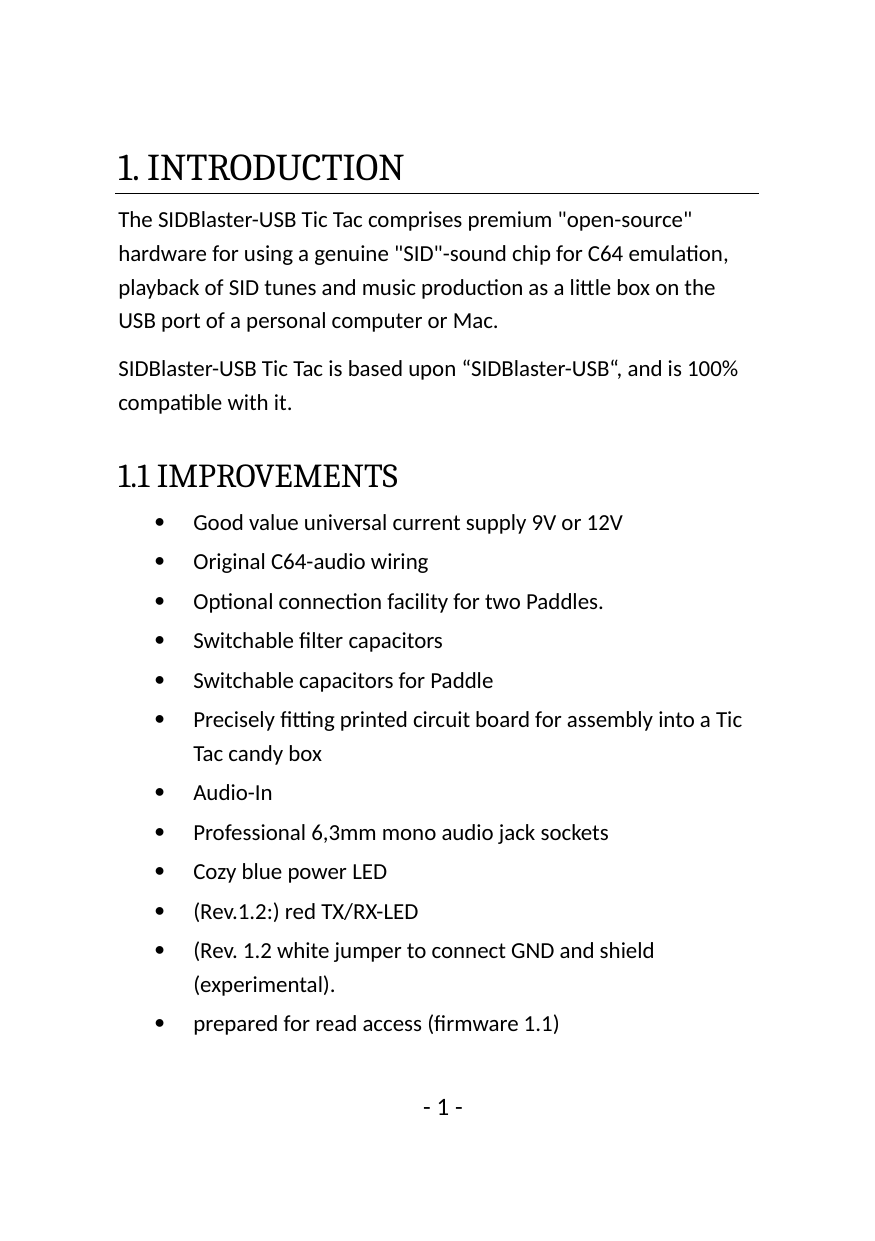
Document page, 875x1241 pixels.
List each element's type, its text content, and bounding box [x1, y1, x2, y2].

list Optional connection facility for two Paddles. [156, 587, 756, 615]
list Audio-In [156, 778, 756, 806]
text The SIDBlaster-USB Tic Tac comprises premium "open-source" hardware for using a genuine "SID"-sound chip for C64 emulation, playback of SID tunes and music production as a little box on the USB port of a personal computer or Mac. [118, 206, 756, 334]
list prepared for read access (firmware 1.1) [156, 1009, 756, 1037]
list Cozy blue power LED [156, 857, 756, 885]
list (Rev. 1.2 white jumper to connect GND and shield (experimental). [156, 936, 756, 998]
list Switchable filter capacitors [156, 626, 756, 654]
text SIDBlaster-USB Tic Tac is based upon “SIDBlaster-USB“, and is 100% compatible with it. [118, 354, 756, 416]
list Switchable capacitors for Paddle [156, 666, 756, 694]
subtitle Introduction [115, 143, 759, 193]
list Precisely fitting printed circuit board for assembly into a Tic Tac candy box [156, 705, 756, 767]
subtitle Improvements [118, 457, 756, 495]
list (Rev.1.2:) red TX/RX-LED [156, 897, 756, 925]
list Good value universal current supply 9V or 12V [156, 508, 756, 536]
list Professional 6,3mm mono audio jack sockets [156, 818, 756, 846]
list Original C64-audio wiring [156, 547, 756, 575]
